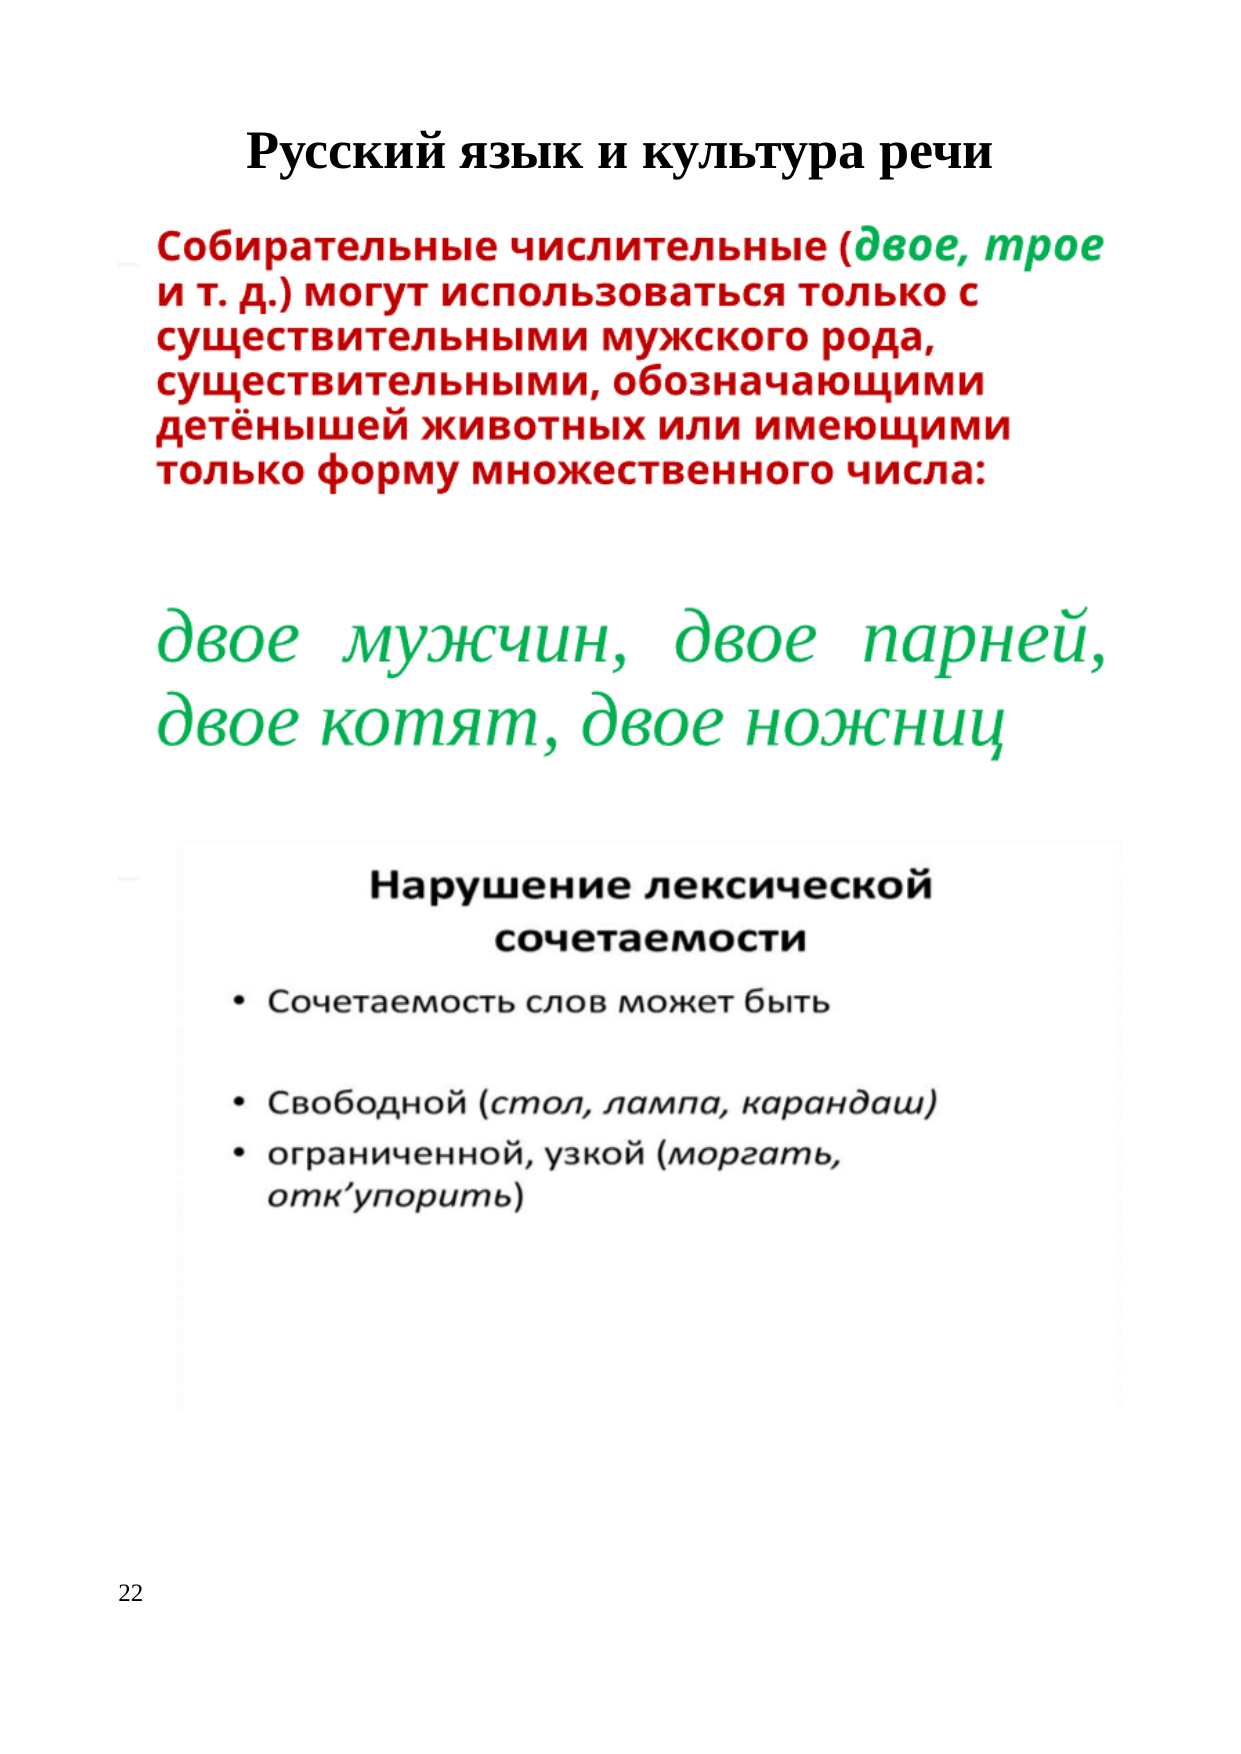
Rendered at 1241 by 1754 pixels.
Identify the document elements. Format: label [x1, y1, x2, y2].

picture [118, 824, 1123, 1410]
picture [118, 210, 1123, 796]
